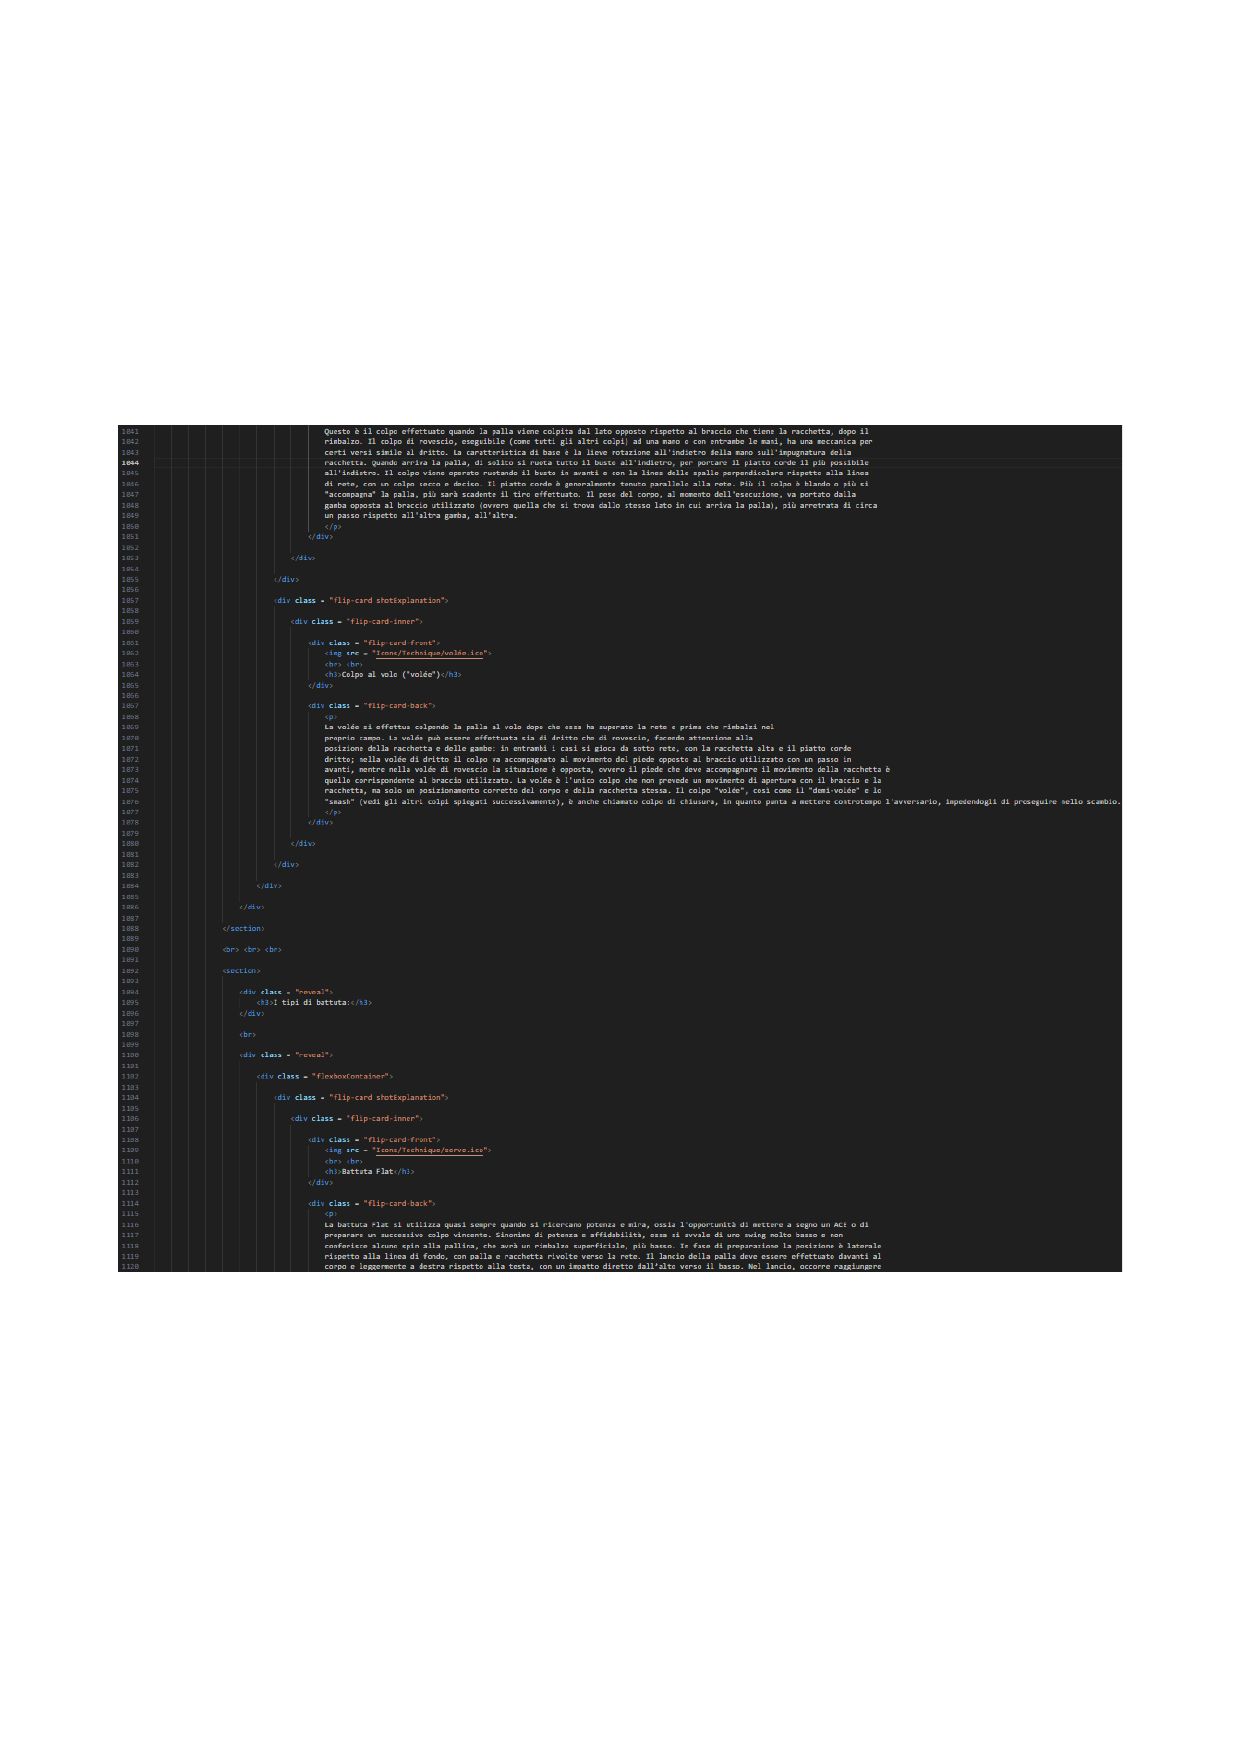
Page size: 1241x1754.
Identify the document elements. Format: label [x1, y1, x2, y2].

picture [118, 425, 1123, 1272]
